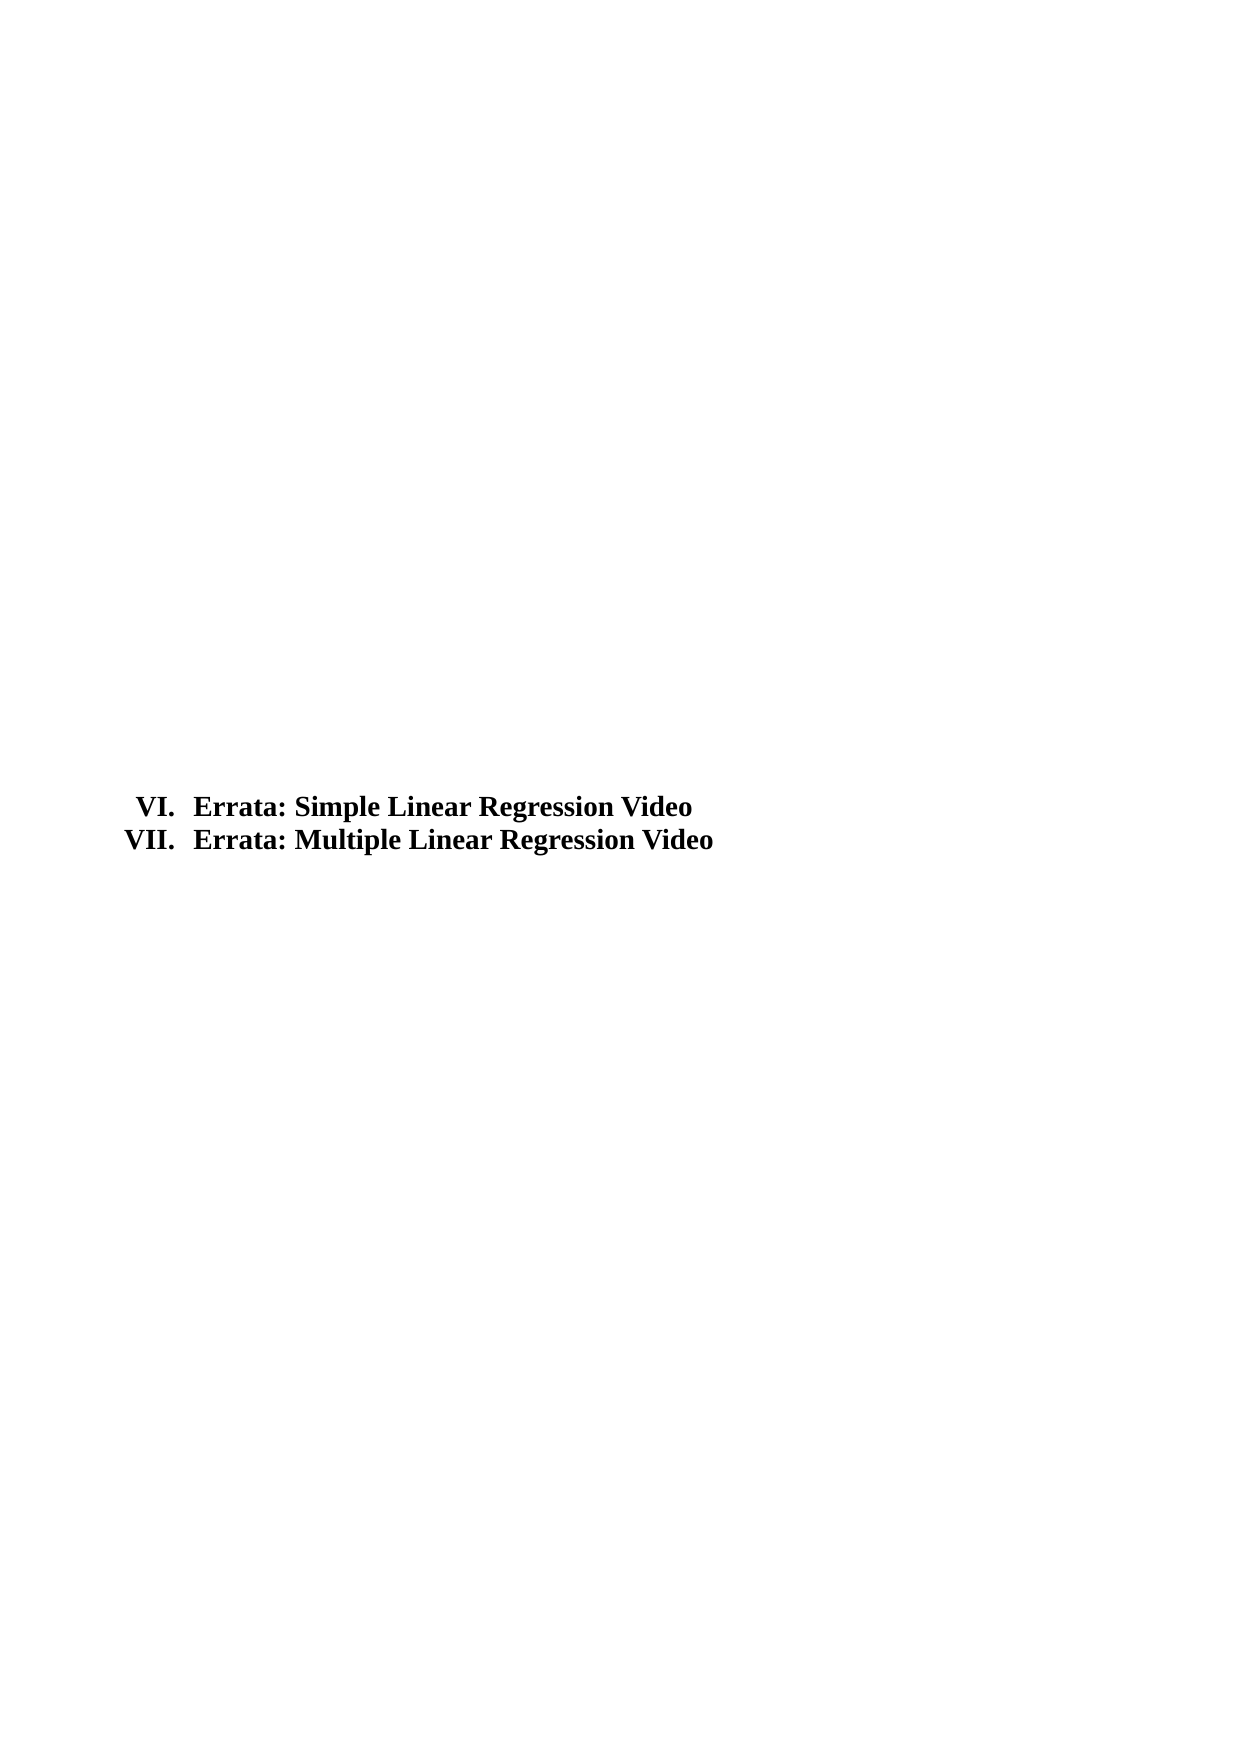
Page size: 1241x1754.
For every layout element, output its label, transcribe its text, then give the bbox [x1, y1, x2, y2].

list Errata: Multiple Linear Regression Video [175, 822, 1122, 856]
list Errata: Simple Linear Regression Video [175, 789, 1122, 822]
